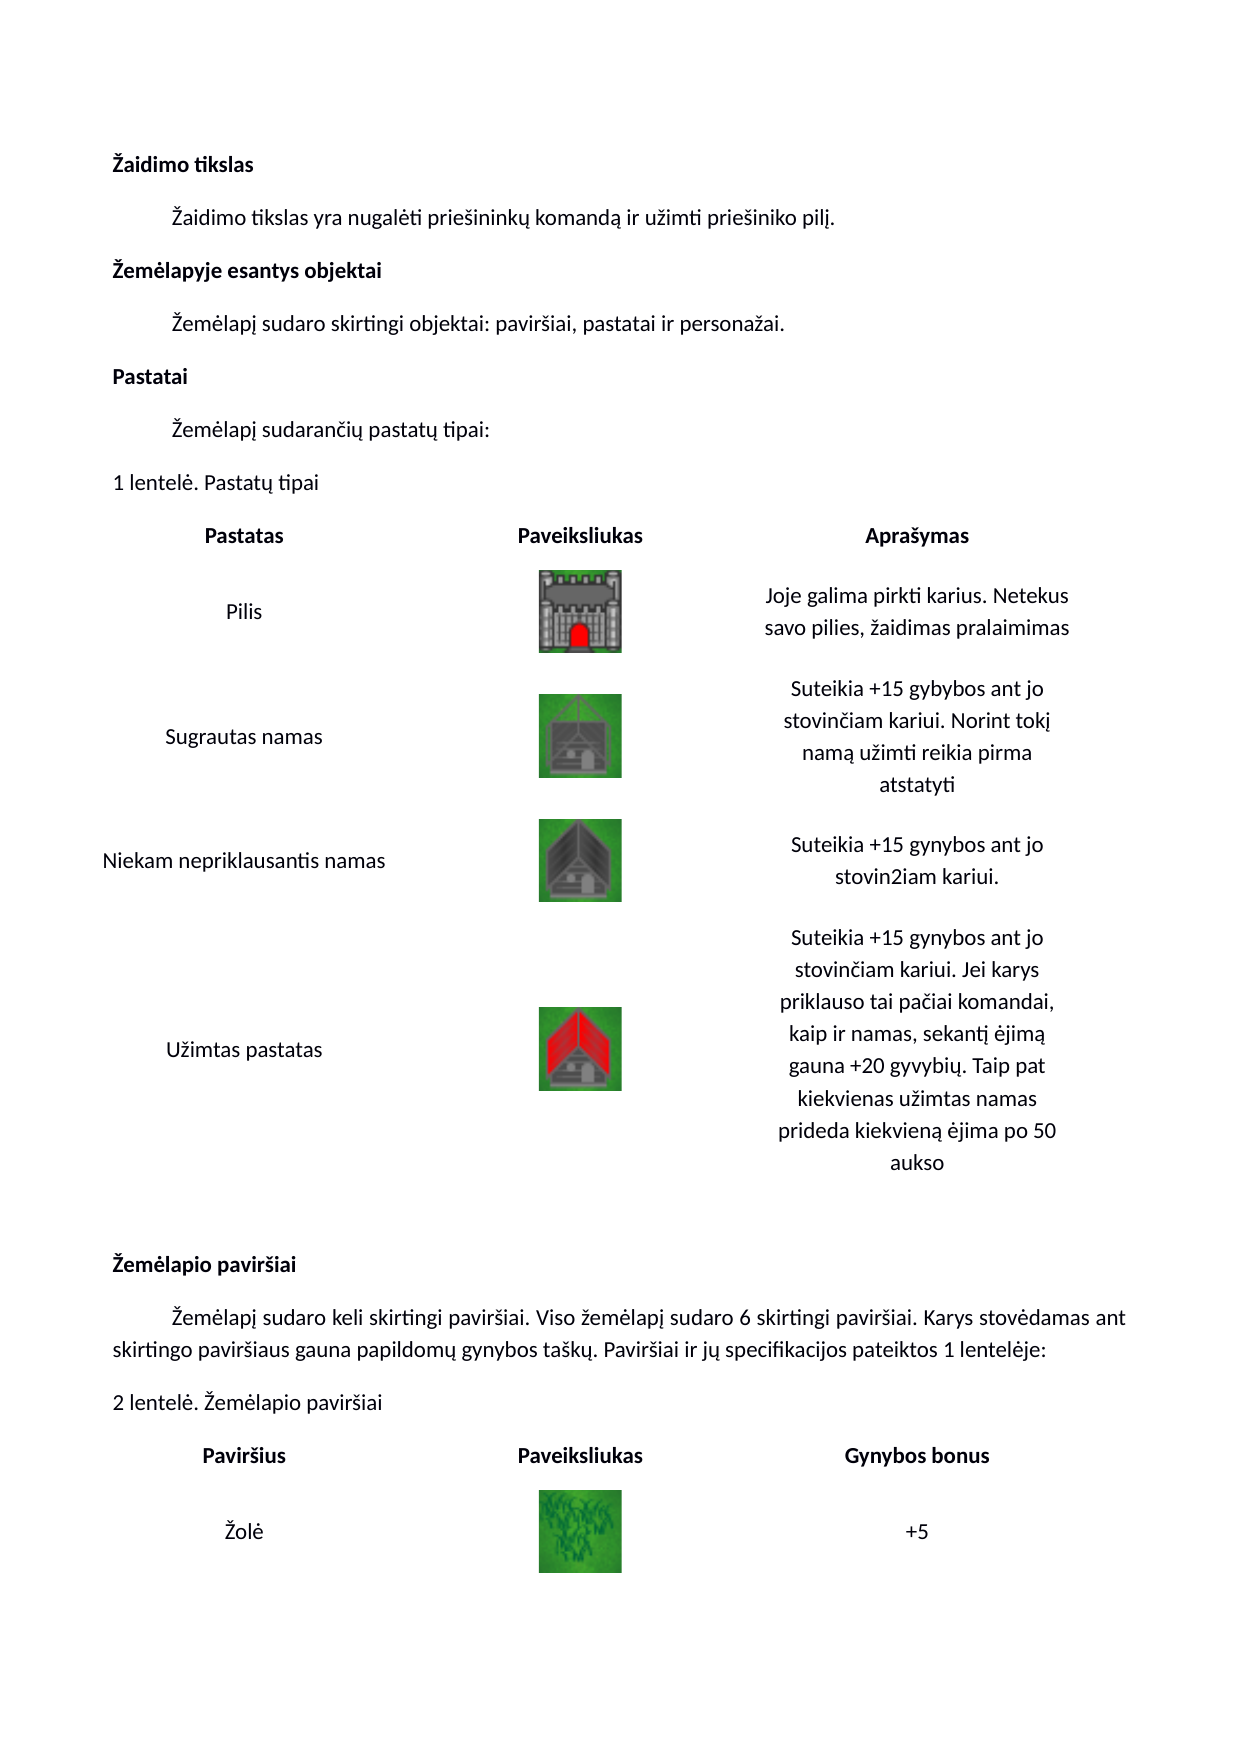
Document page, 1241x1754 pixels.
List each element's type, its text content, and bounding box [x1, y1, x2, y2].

text Žemėlapio paviršiai [112, 1250, 1128, 1278]
table_cell +5 [751, 1490, 1083, 1594]
table_cell [409, 923, 751, 1197]
picture [538, 819, 622, 902]
text Žaidimo tikslas [112, 150, 1128, 178]
table_cell [409, 570, 751, 674]
table_cell Užimtas pastatas [79, 923, 409, 1197]
table_header Pastatas [79, 521, 409, 570]
text Žemėlapį sudaro keli skirtingi paviršiai. Viso žemėlapį sudaro 6 skirtingi paviršiai. Karys stovėdamas ant skirtingo paviršiaus gauna papildomų gynybos taškų. Paviršiai ir jų specifikacijos pateiktos 1 lentelėje: [112, 1303, 1128, 1363]
text Pastatai [112, 362, 1128, 390]
picture [538, 1007, 622, 1091]
table_header Aprašymas [751, 521, 1083, 570]
text Žemėlapį sudarančių pastatų tipai: [112, 415, 1128, 443]
table_cell Žolė [79, 1490, 409, 1594]
table_cell [409, 1490, 751, 1594]
table_cell Sugrautas namas [79, 674, 409, 819]
table_cell Suteikia +15 gynybos ant jo stovinčiam kariui. Jei karys priklauso tai pačiai komandai, kaip ir namas, sekantį ėjimą gauna +20 gyvybių. Taip pat kiekvienas užimtas namas prideda kiekvieną ėjima po 50 aukso [751, 923, 1083, 1197]
text 1 lentelė. Pastatų tipai [112, 468, 1128, 496]
table_header Paveiksliukas [409, 521, 751, 570]
picture [538, 1490, 622, 1573]
table_cell Suteikia +15 gybybos ant jo stovinčiam kariui. Norint tokį namą užimti reikia pirma atstatyti [751, 674, 1083, 819]
table_cell Suteikia +15 gynybos ant jo stovin2iam kariui. [751, 819, 1083, 923]
picture [538, 570, 622, 653]
table_header Gynybos bonus [751, 1441, 1083, 1490]
table_cell [409, 674, 751, 819]
table_cell Niekam nepriklausantis namas [79, 819, 409, 923]
table_cell [409, 819, 751, 923]
table_cell Pilis [79, 570, 409, 674]
table_cell Joje galima pirkti karius. Netekus savo pilies, žaidimas pralaimimas [751, 570, 1083, 674]
picture [538, 694, 622, 778]
text Žemėlapyje esantys objektai [112, 256, 1128, 284]
table_header Paviršius [79, 1441, 409, 1490]
text 2 lentelė. Žemėlapio paviršiai [112, 1388, 1128, 1416]
text Žaidimo tikslas yra nugalėti priešininkų komandą ir užimti priešiniko pilį. [112, 203, 1128, 231]
table_header Paveiksliukas [409, 1441, 751, 1490]
text Žemėlapį sudaro skirtingi objektai: paviršiai, pastatai ir personažai. [112, 309, 1128, 337]
